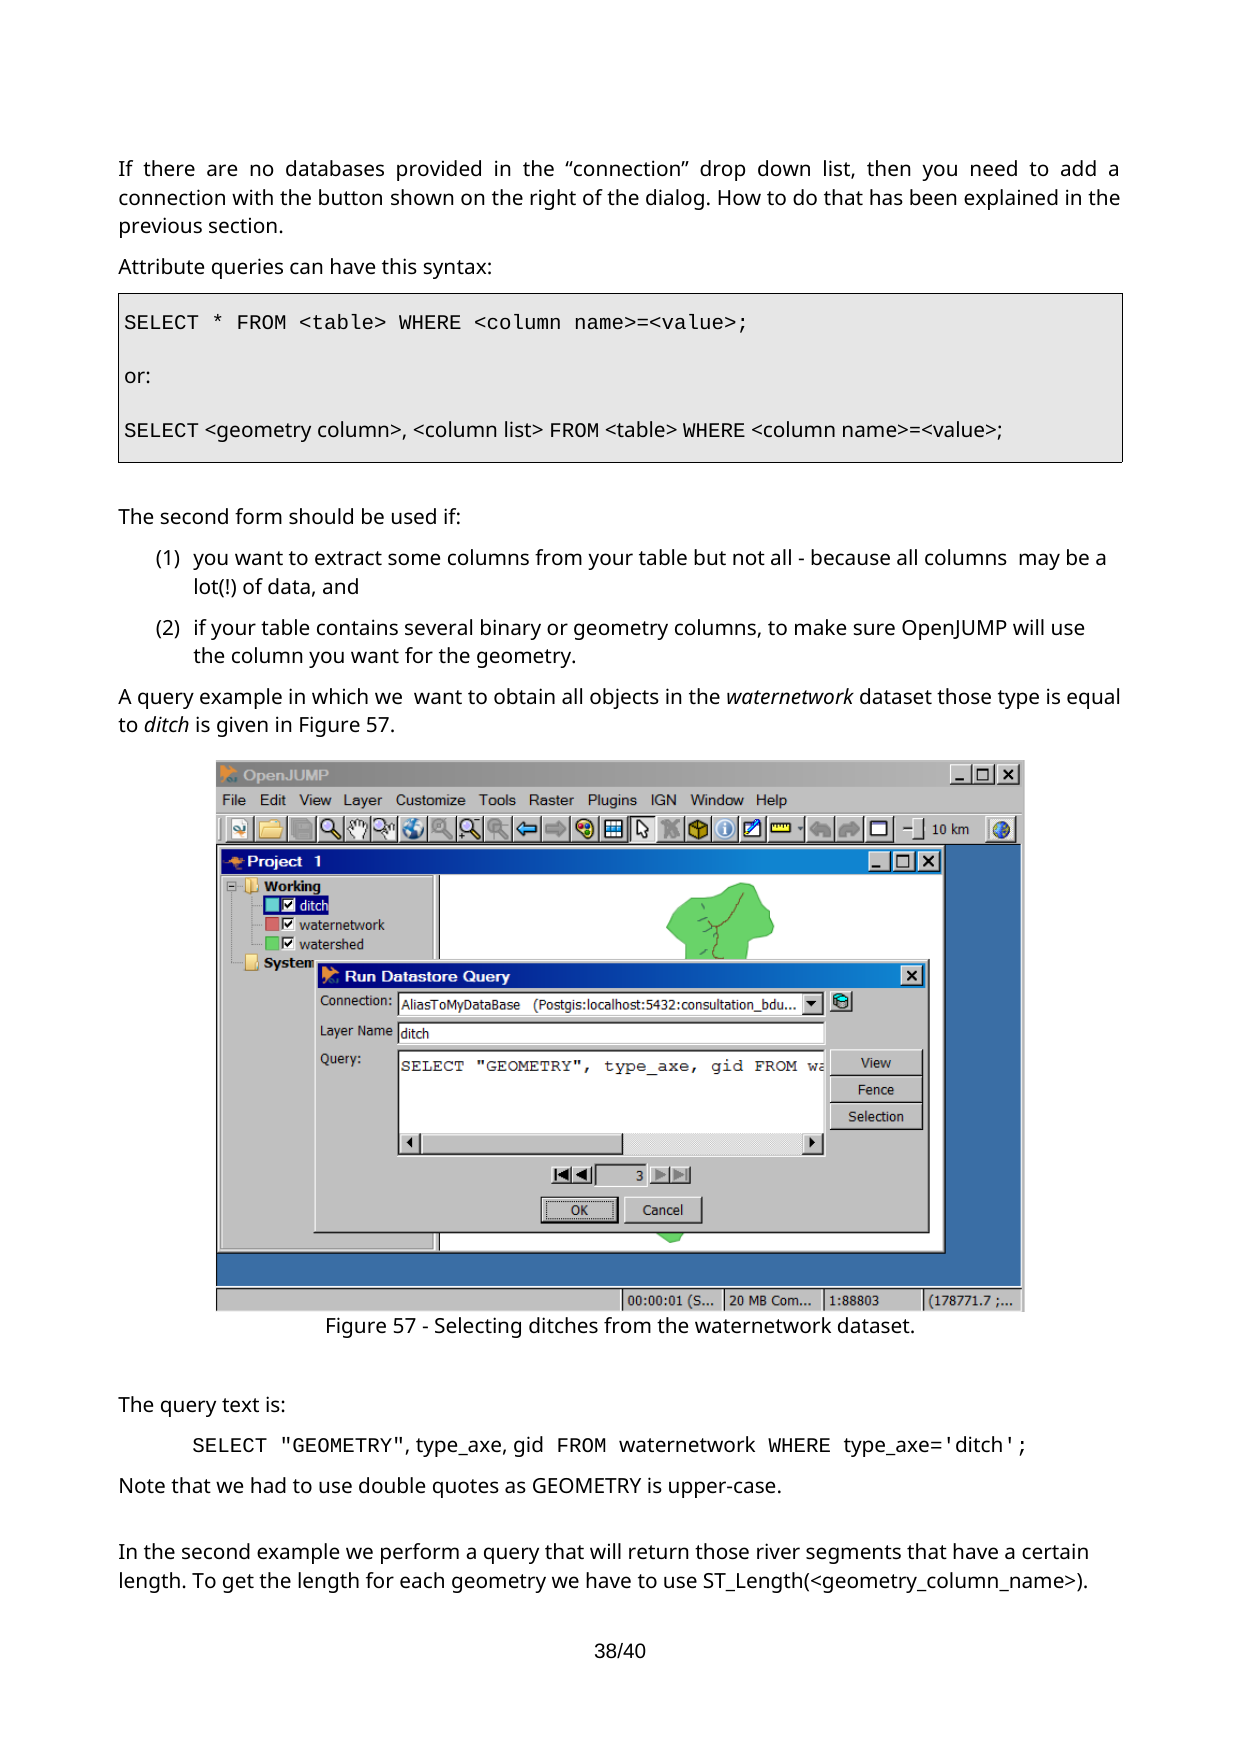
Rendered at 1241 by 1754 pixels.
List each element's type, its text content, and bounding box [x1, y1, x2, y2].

text If there are no databases provided in the “connection” drop down list, then you need to add a connection with the button shown on the right of the dialog. How to do that has been explained in the previous section. [118, 154, 1122, 240]
text In the second example we perform a query that will return those river segments that have a certain length. To get the length for each geometry we have to use ST_Length(<geometry_column_name>). [118, 1537, 1122, 1594]
table_header SELECT * FROM <table> WHERE <column name>=<value>; or: SELECT <geometry column>, <column list> FROM <table> WHERE <column name>=<value>; [119, 294, 1122, 462]
text The query text is: [118, 1390, 1122, 1418]
list you want to extract some columns from your table but not all - because all columns may be a lot(!) of data, and [156, 543, 1122, 600]
text The second form should be used if: [118, 502, 1122, 531]
list if your table contains several binary or geometry columns, to make sure OpenJUMP will use the column you want for the geometry. [156, 613, 1122, 669]
text SELECT "GEOMETRY", type_axe, gid FROM waternetwork WHERE type_axe='ditch'; [118, 1431, 1122, 1459]
text Figure 57 - Selecting ditches from the waternetwork dataset. [232, 1312, 1008, 1340]
text Note that we had to use double quotes as GEOMETRY is upper-case. [118, 1471, 1122, 1500]
text Attribute queries can have this syntax: [118, 252, 1122, 281]
text A query example in which we want to obtain all objects in the waternetwork dataset those type is equal to ditch is given in Figure 57. [118, 682, 1122, 739]
